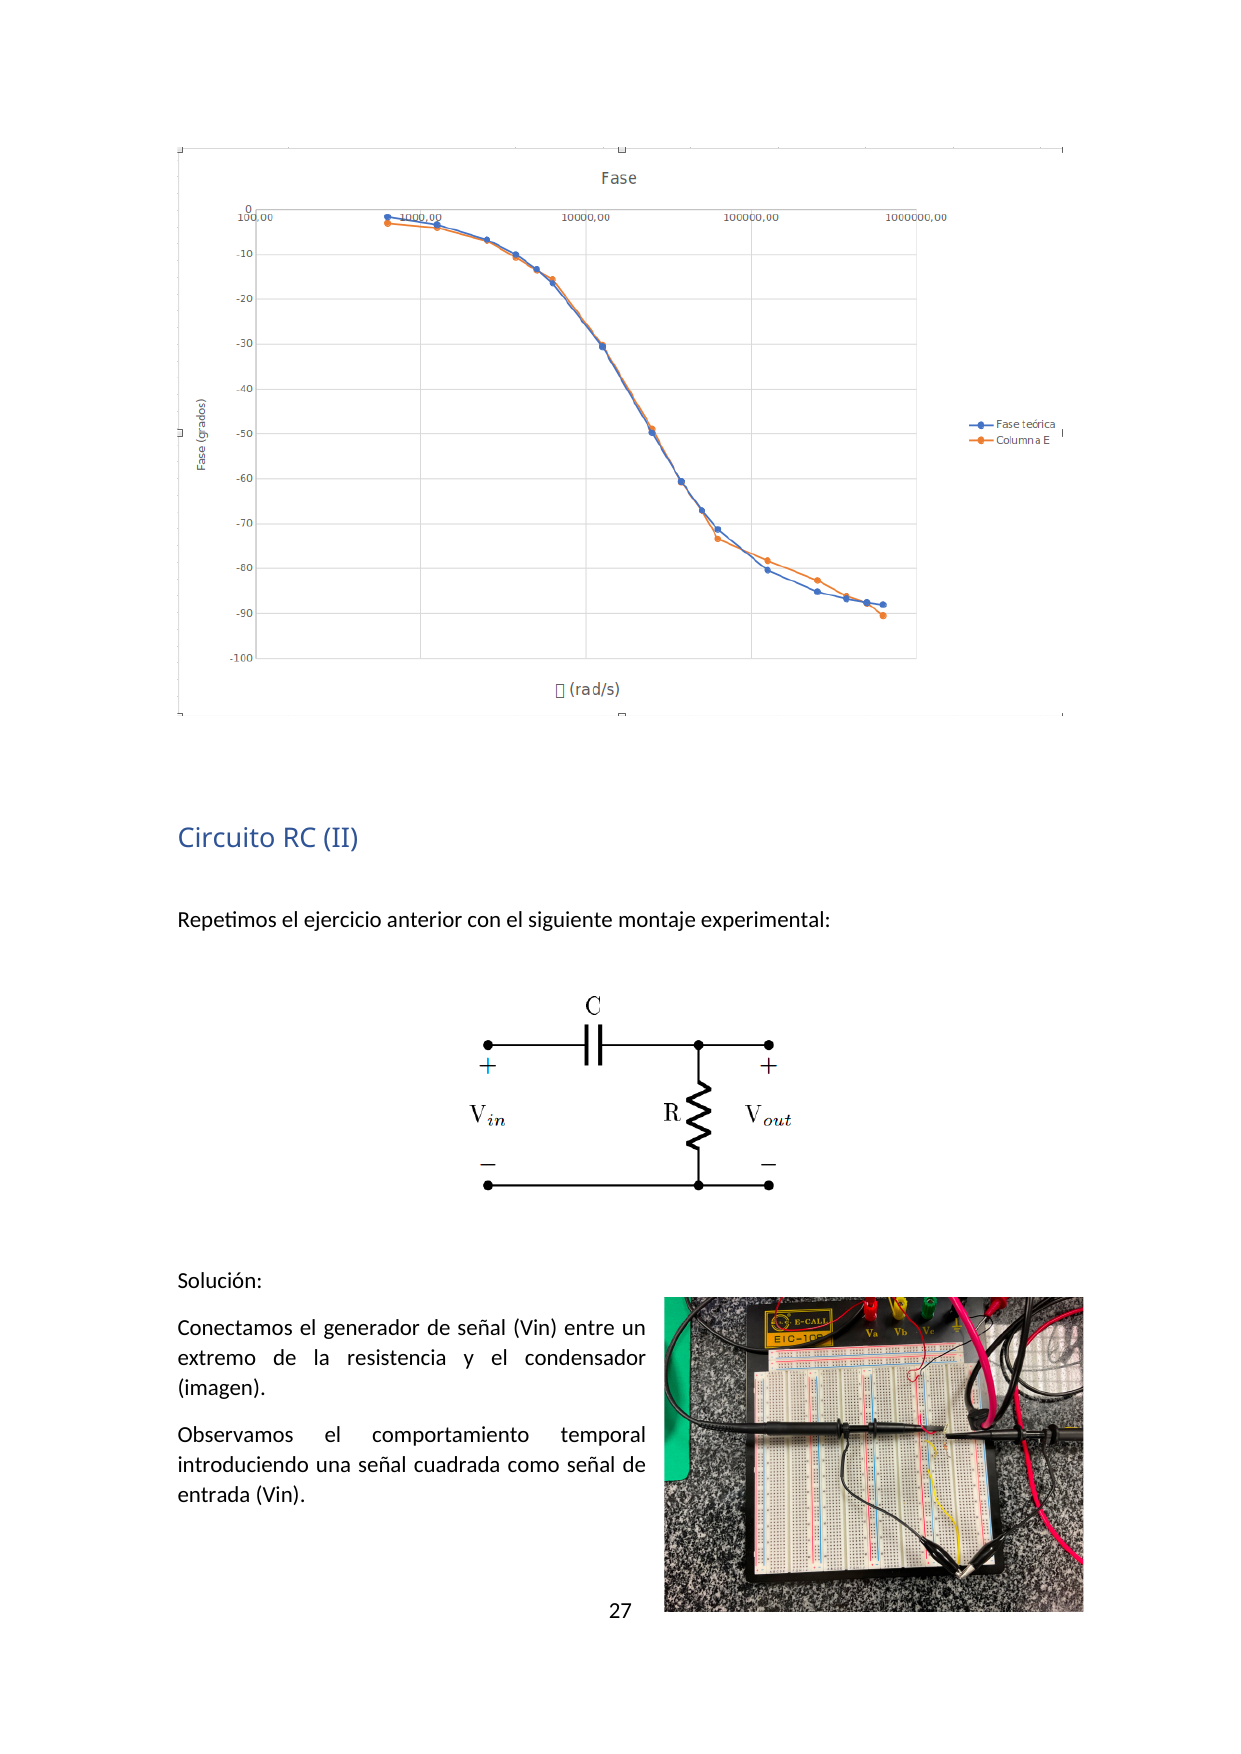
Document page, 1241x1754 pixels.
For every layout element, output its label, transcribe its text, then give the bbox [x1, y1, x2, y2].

text Conectamos el generador de señal (Vin) entre un extremo de la resistencia y el condensador (imagen). [177, 1313, 664, 1401]
text Solución: [177, 1266, 1063, 1294]
picture [177, 147, 1063, 716]
picture [664, 1297, 1084, 1612]
picture [441, 978, 799, 1210]
text Repetimos el ejercicio anterior con el siguiente montaje experimental: [177, 906, 1063, 933]
subtitle Circuito RC (II) [177, 819, 1063, 856]
text Observamos el comportamiento temporal introduciendo una señal cuadrada como señal de entrada (Vin). [177, 1420, 664, 1509]
